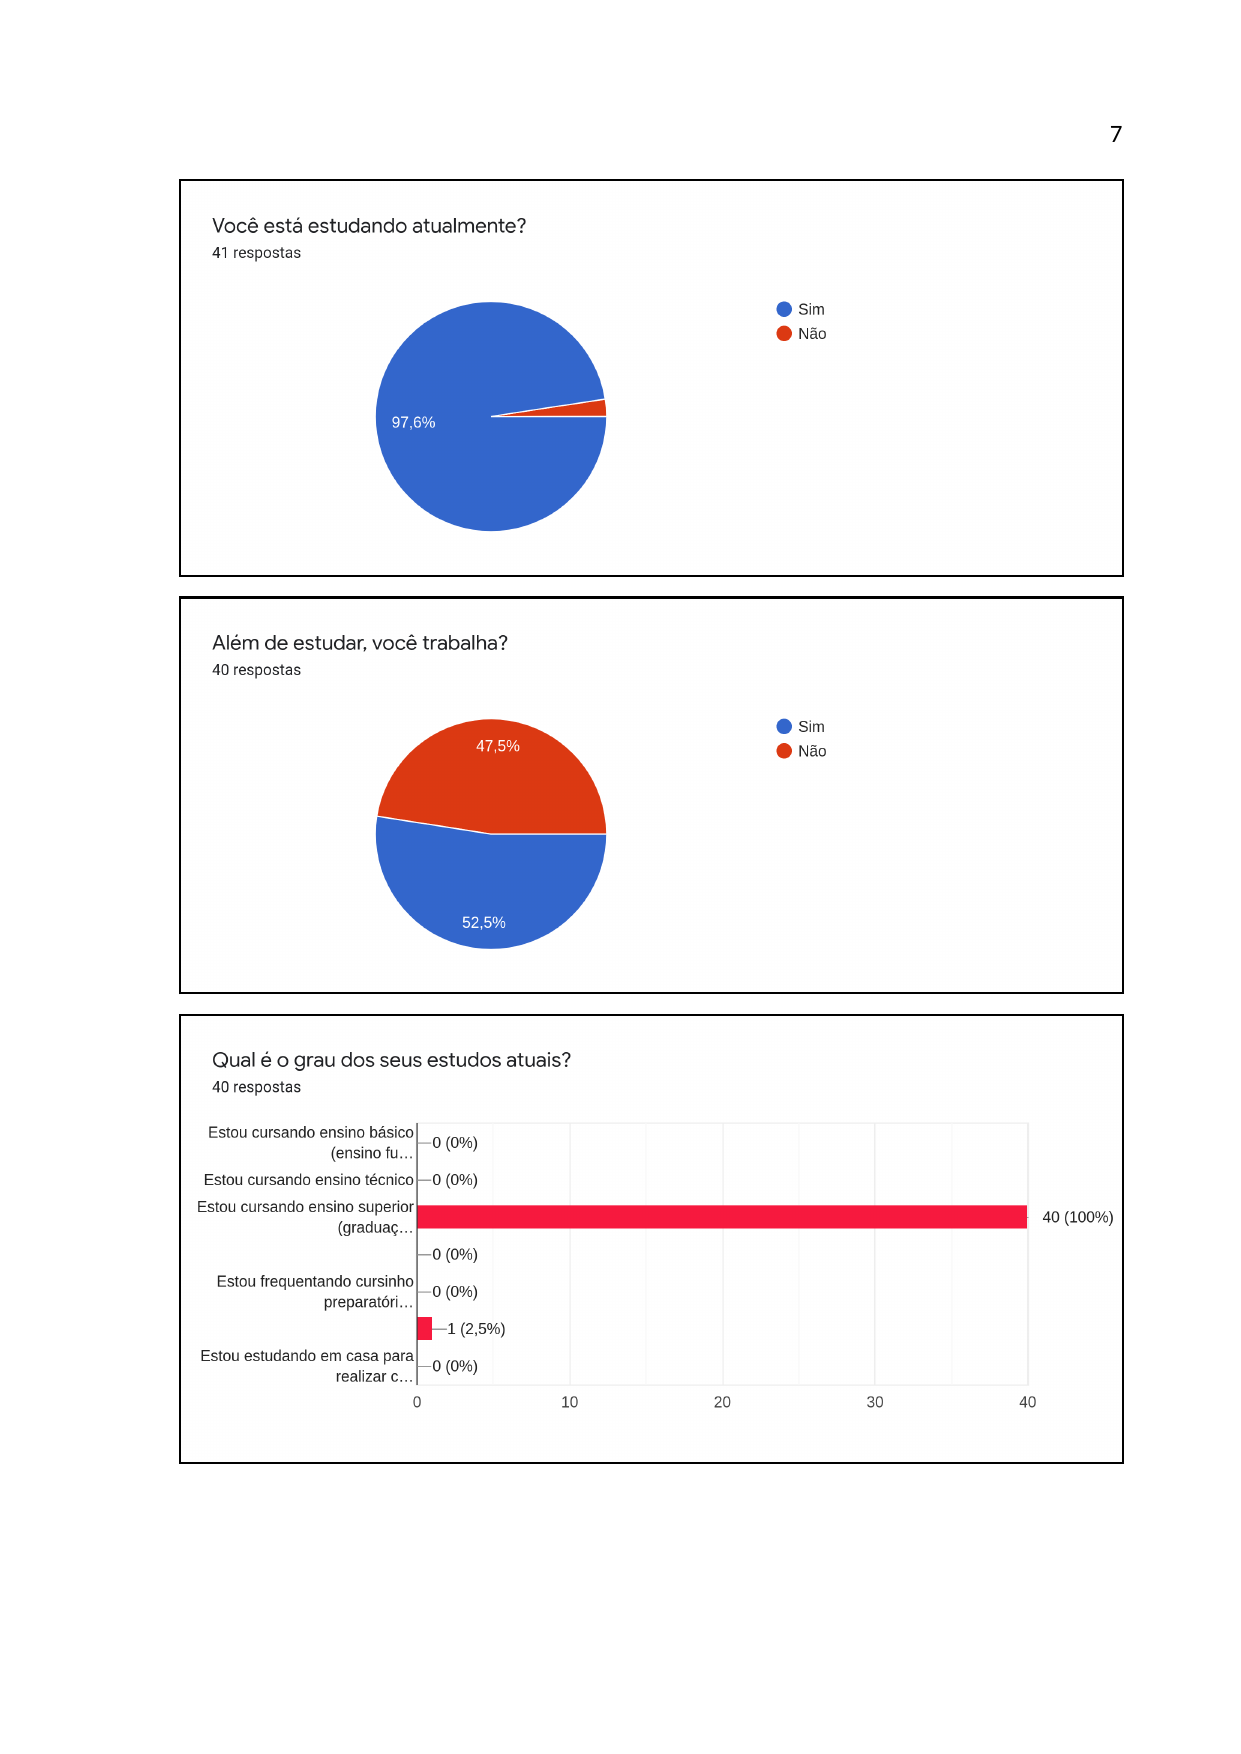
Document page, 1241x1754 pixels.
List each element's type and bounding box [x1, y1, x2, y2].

picture [181, 181, 1122, 575]
picture [181, 599, 1122, 992]
picture [181, 1016, 1122, 1462]
